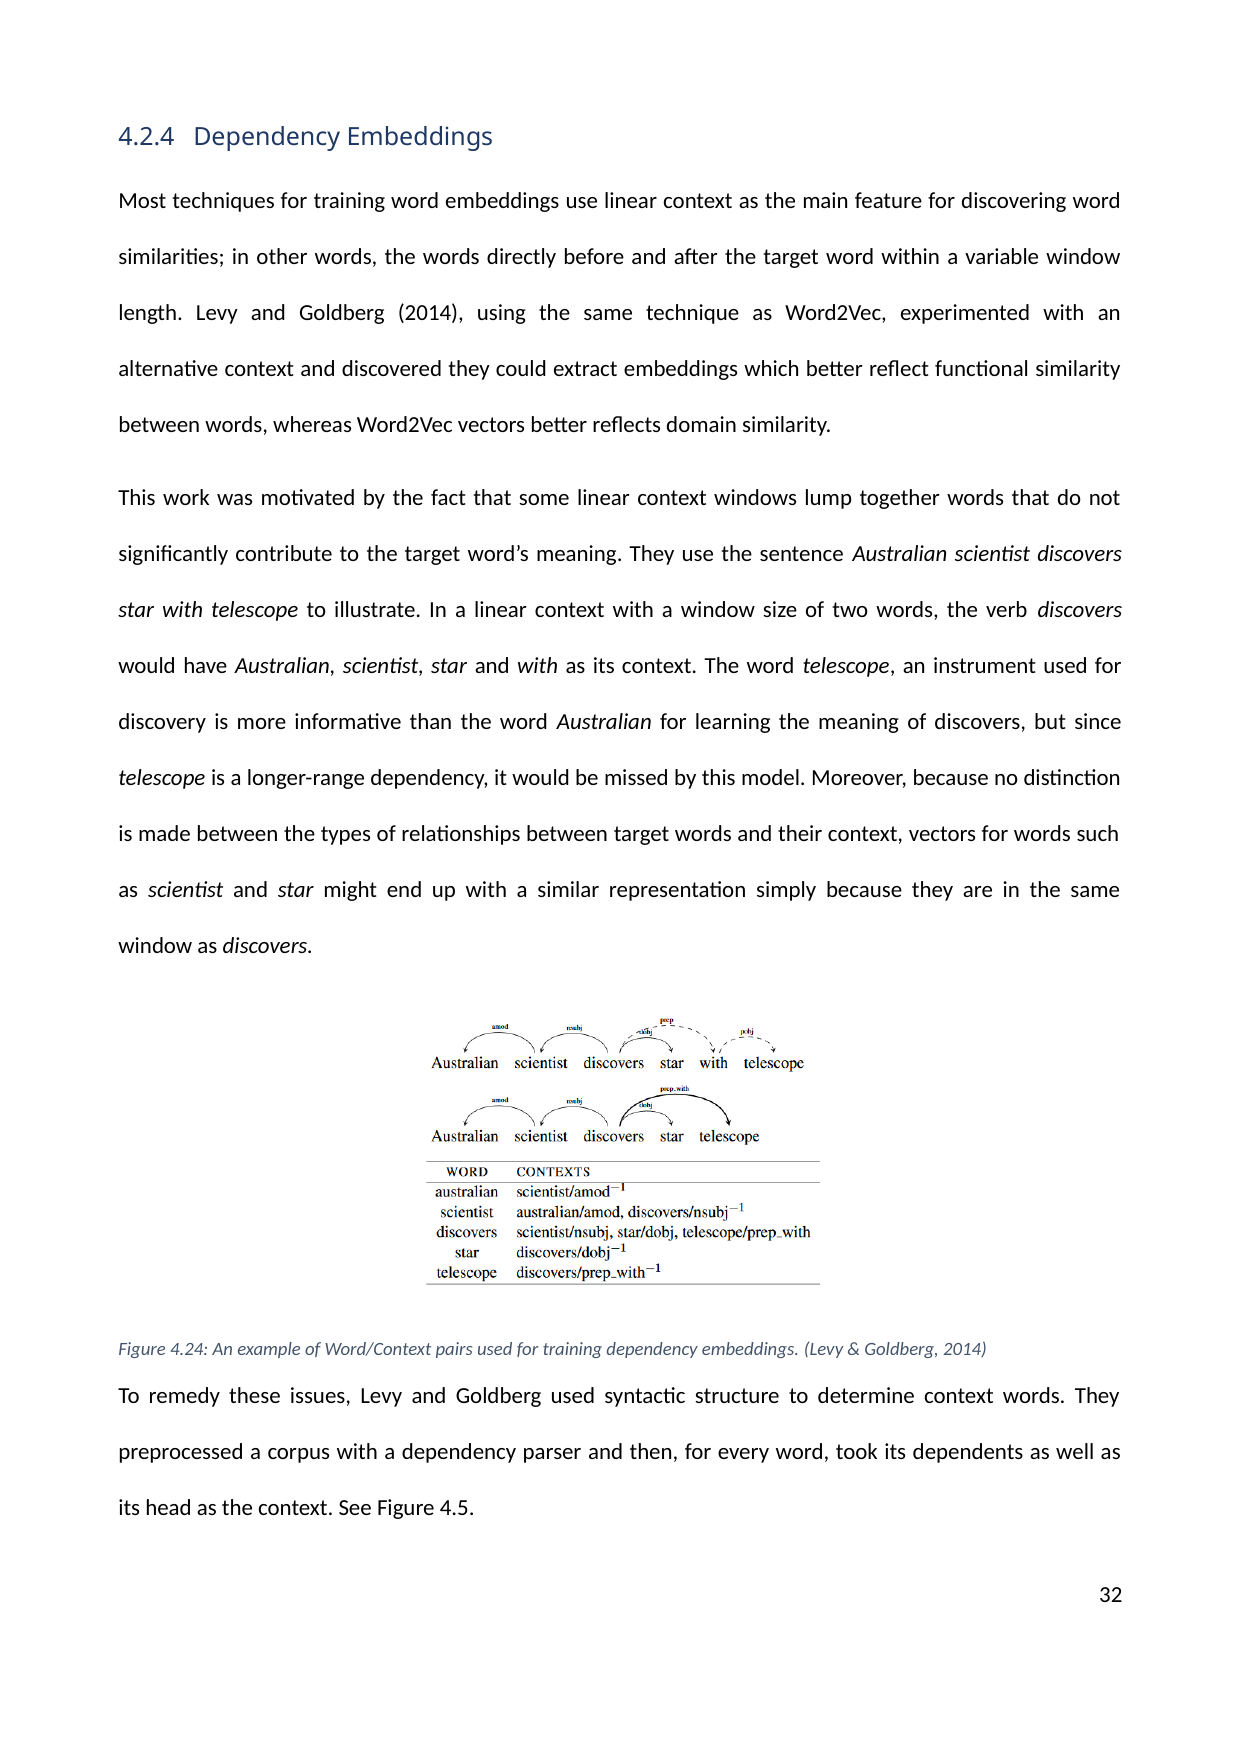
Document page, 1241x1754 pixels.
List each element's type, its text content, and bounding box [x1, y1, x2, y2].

text Most techniques for training word embeddings use linear context as the main feature for discovering word similarities; in other words, the words directly before and after the target word within a variable window length. Levy and Goldberg (2014), using the same technique as Word2Vec, experimented with an alternative context and discovered they could extract embeddings which better reflect functional similarity between words, whereas Word2Vec vectors better reflects domain similarity. [118, 186, 1122, 438]
text To remedy these issues, Levy and Goldberg used syntactic structure to determine context words. They preprocessed a corpus with a dependency parser and then, for every word, took its dependents as well as its head as the context. See Figure 4.5. [118, 1381, 1122, 1521]
picture [415, 1004, 826, 1293]
text This work was motivated by the fact that some linear context windows lump together words that do not significantly contribute to the target word’s meaning. They use the sentence Australian scientist discovers star with telescope to illustrate. In a linear context with a window size of two words, the verb discovers would have Australian, scientist, star and with as its context. The word telescope, an instrument used for discovery is more informative than the word Australian for learning the meaning of discovers, but since telescope is a longer-range dependency, it would be missed by this model. Moreover, because no distinction is made between the types of relationships between target words and their context, vectors for words such as scientist and star might end up with a similar representation simply because they are in the same window as discovers. [118, 483, 1122, 959]
subtitle Dependency Embeddings [118, 118, 1122, 152]
text Figure 4.24: An example of Word/Context pairs used for training dependency embeddings. [ CITATION levy2014dependency \l 3084 ] [118, 1337, 1122, 1360]
